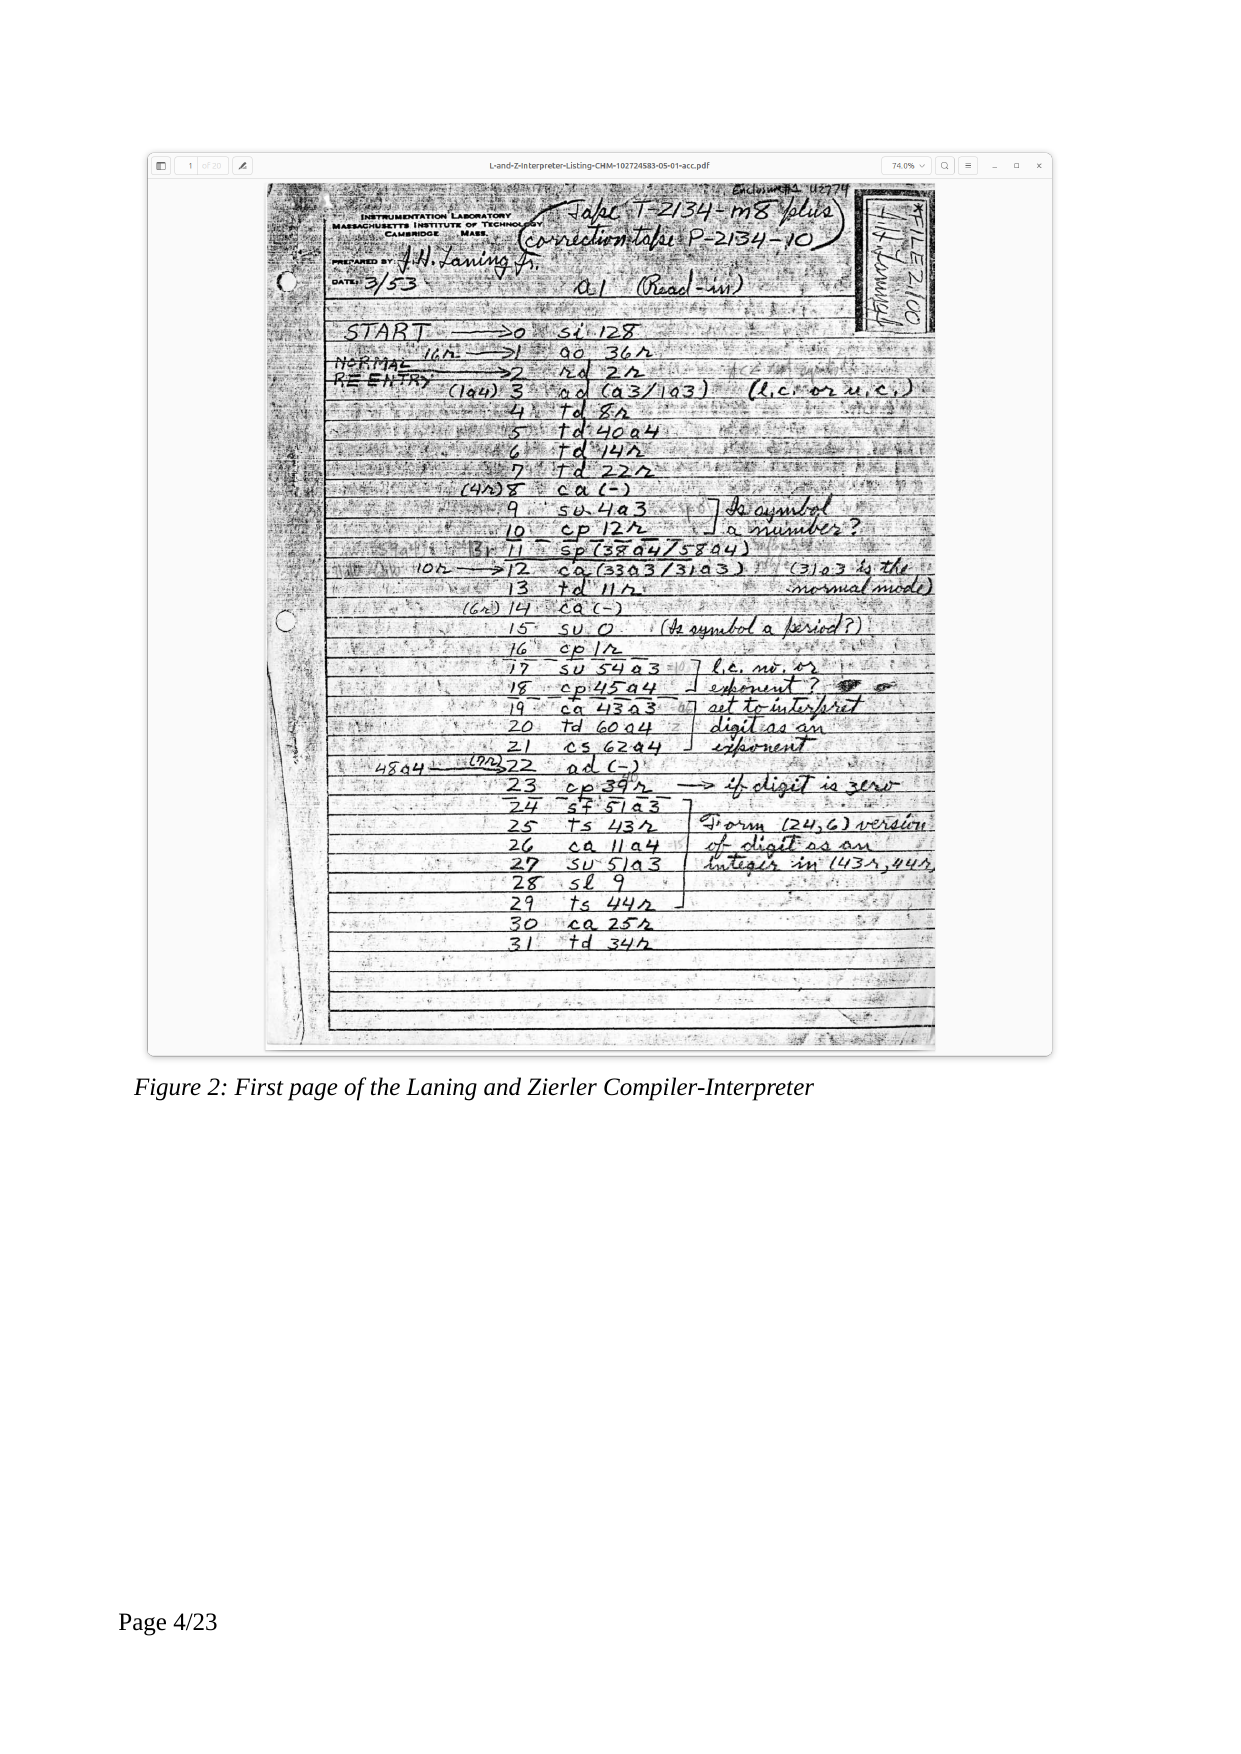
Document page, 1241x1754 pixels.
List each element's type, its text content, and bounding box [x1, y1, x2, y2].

picture [133, 140, 1066, 1072]
text Figure 2: First page of the Laning and Zierler Compiler-Interpreter [134, 1072, 1066, 1101]
